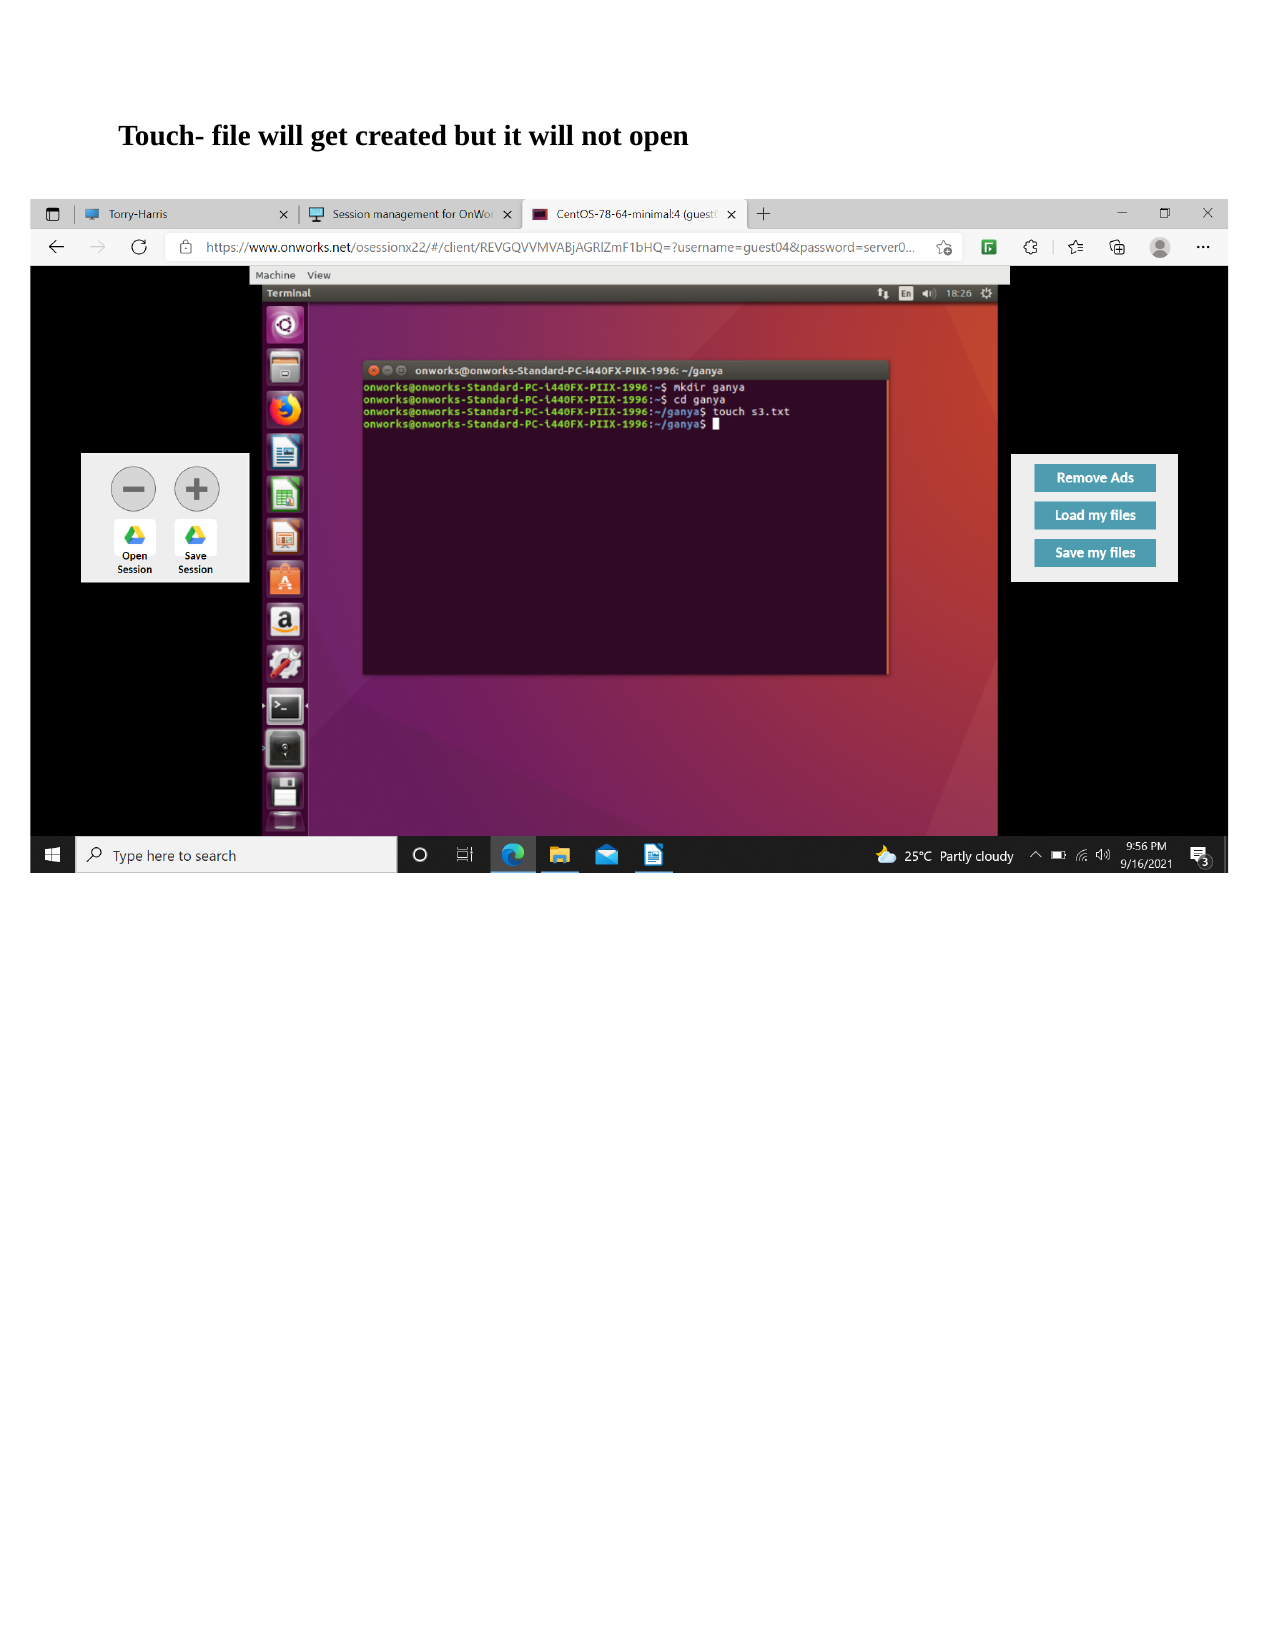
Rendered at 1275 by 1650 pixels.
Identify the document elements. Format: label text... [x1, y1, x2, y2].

picture [30, 199, 1229, 873]
text Touch- file will get created but it will not open [118, 118, 1157, 152]
